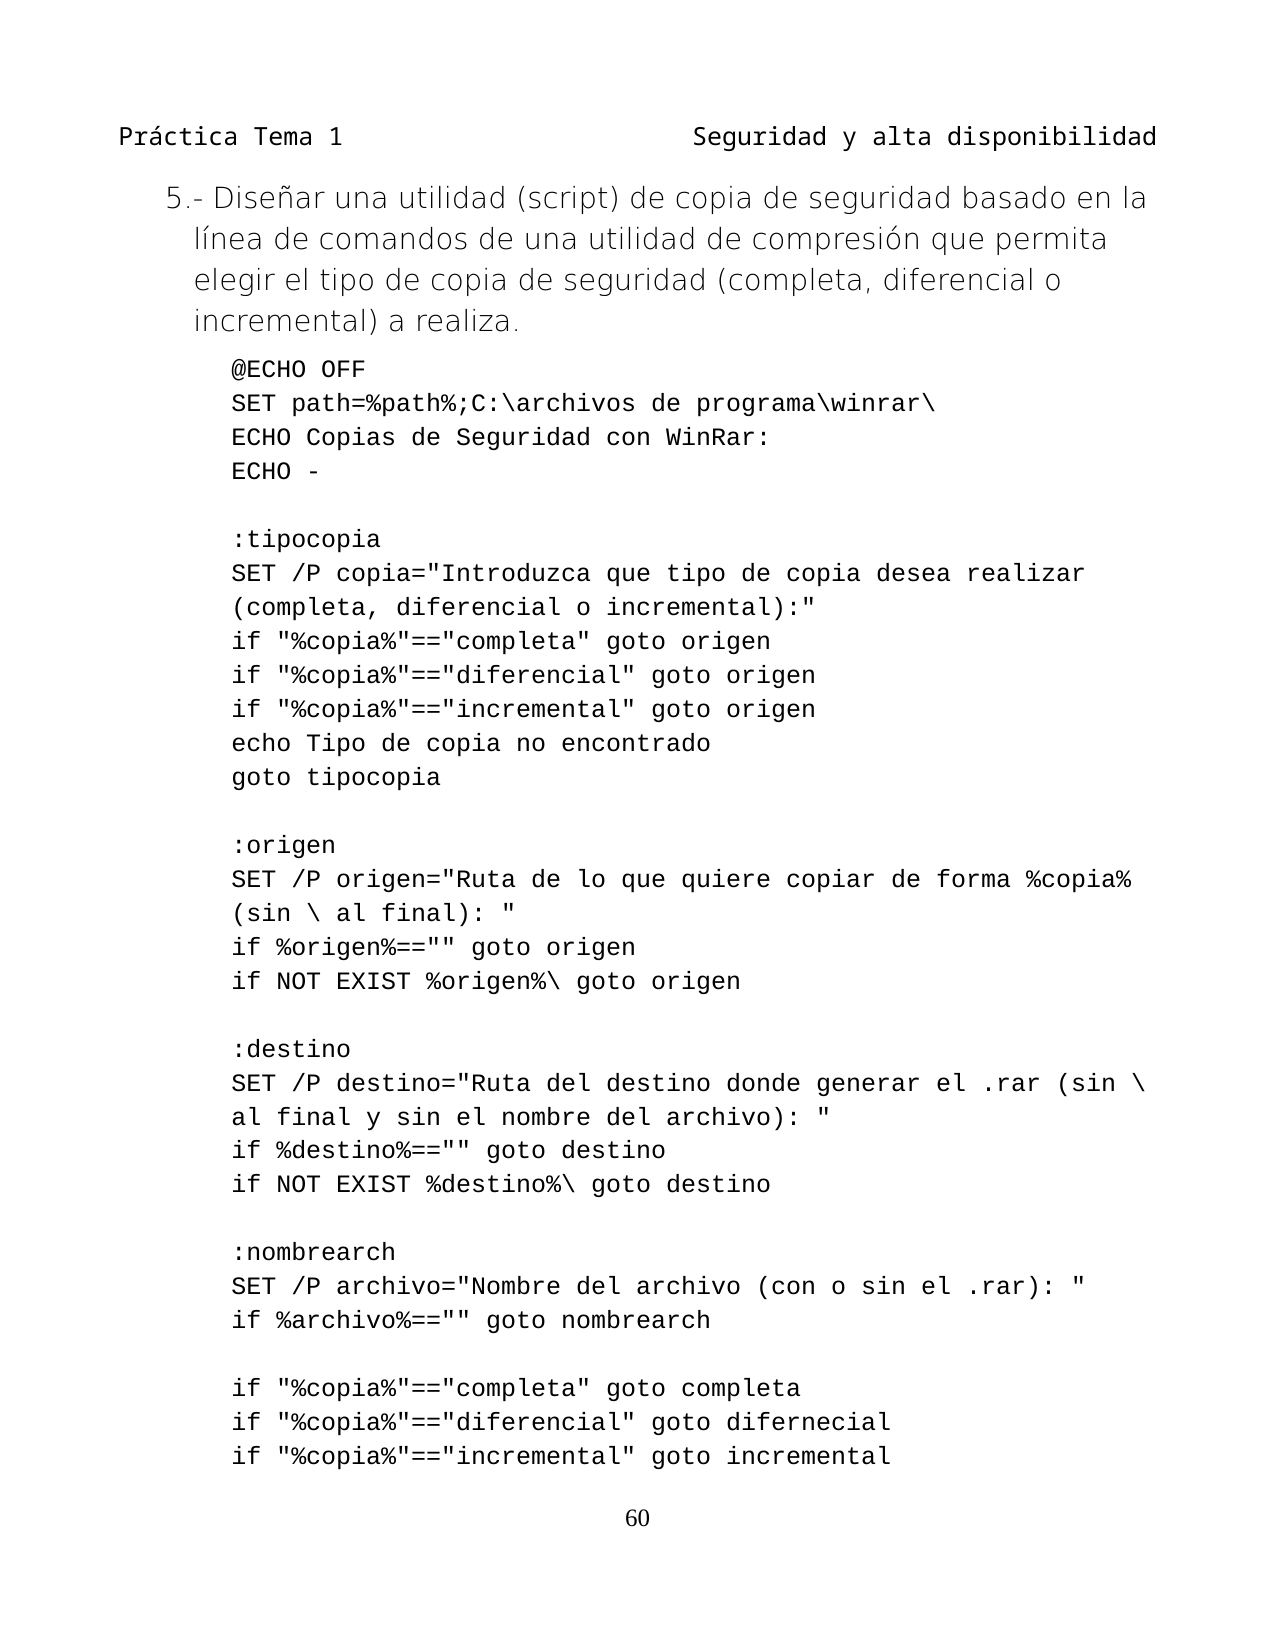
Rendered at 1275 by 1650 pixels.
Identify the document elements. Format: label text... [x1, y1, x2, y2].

list Diseñar una utilidad (script) de copia de seguridad basado en la línea de comandos de una utilidad de compresión que permita elegir el tipo de copia de seguridad (completa, diferencial o incremental) a realiza. [156, 182, 1157, 338]
text @ECHO OFF SET path=%path%;C:\archivos de programa\winrar\ ECHO Copias de Seguridad con WinRar: ECHO - :tipocopia SET /P copia="Introduzca que tipo de copia desea realizar (completa, diferencial o incremental):" if "%copia%"=="completa" goto origen if "%copia%"=="diferencial" goto origen if "%copia%"=="incremental" goto origen echo Tipo de copia no encontrado goto tipocopia :origen SET /P origen="Ruta de lo que quiere copiar de forma %copia% (sin \ al final): " if %origen%=="" goto origen if NOT EXIST %origen%\ goto origen :destino SET /P destino="Ruta del destino donde generar el .rar (sin \ al final y sin el nombre del archivo): " if %destino%=="" goto destino if NOT EXIST %destino%\ goto destino :nombrearch SET /P archivo="Nombre del archivo (con o sin el .rar): " if %archivo%=="" goto nombrearch if "%copia%"=="completa" goto completa if "%copia%"=="diferencial" goto difernecial if "%copia%"=="incremental" goto incremental [231, 357, 1157, 1472]
